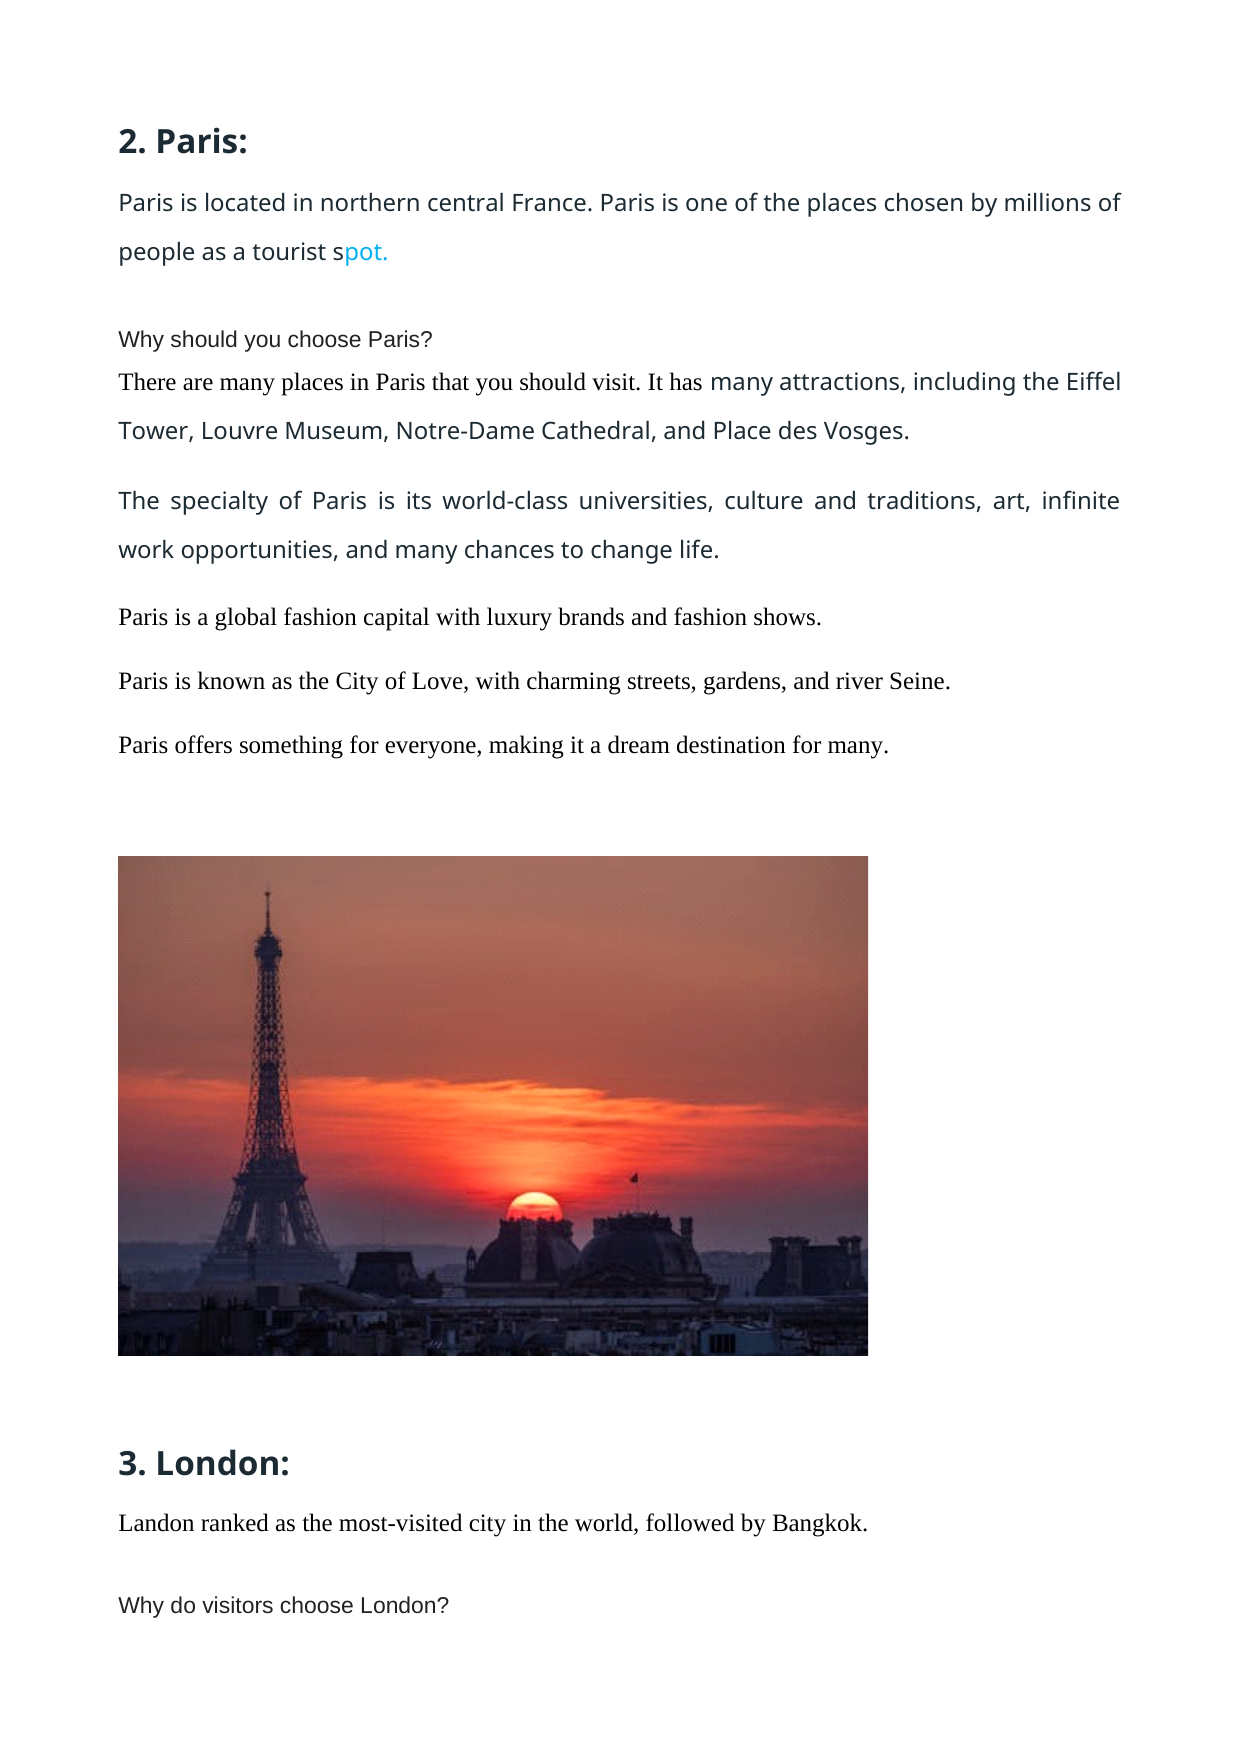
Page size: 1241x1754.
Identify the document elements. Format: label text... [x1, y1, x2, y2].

text Paris is a global fashion capital with luxury brands and fashion shows. [118, 602, 1122, 631]
text 3. London: [118, 1439, 1122, 1485]
text Paris offers something for everyone, making it a dream destination for many. [118, 730, 1122, 759]
text Why should you choose Paris? [118, 326, 1122, 352]
text Paris is known as the City of Love, with charming streets, gardens, and river Seine. [118, 666, 1122, 695]
text The specialty of Paris is its world-class universities, culture and traditions, art, infinite work opportunities, and many chances to change life. [118, 484, 1122, 565]
text 2. Paris: [118, 118, 1122, 163]
text Paris is located in northern central France. Paris is one of the places chosen by millions of people as a tourist spot. [118, 186, 1122, 268]
text Why do visitors choose London? [118, 1592, 1122, 1619]
text There are many places in Paris that you should visit. It has many attractions, including the Eiffel Tower, Louvre Museum, Notre-Dame Cathedral, and Place des Vosges. [118, 365, 1122, 447]
text Landon ranked as the most-visited city in the world, followed by Bangkok. [118, 1508, 1122, 1536]
